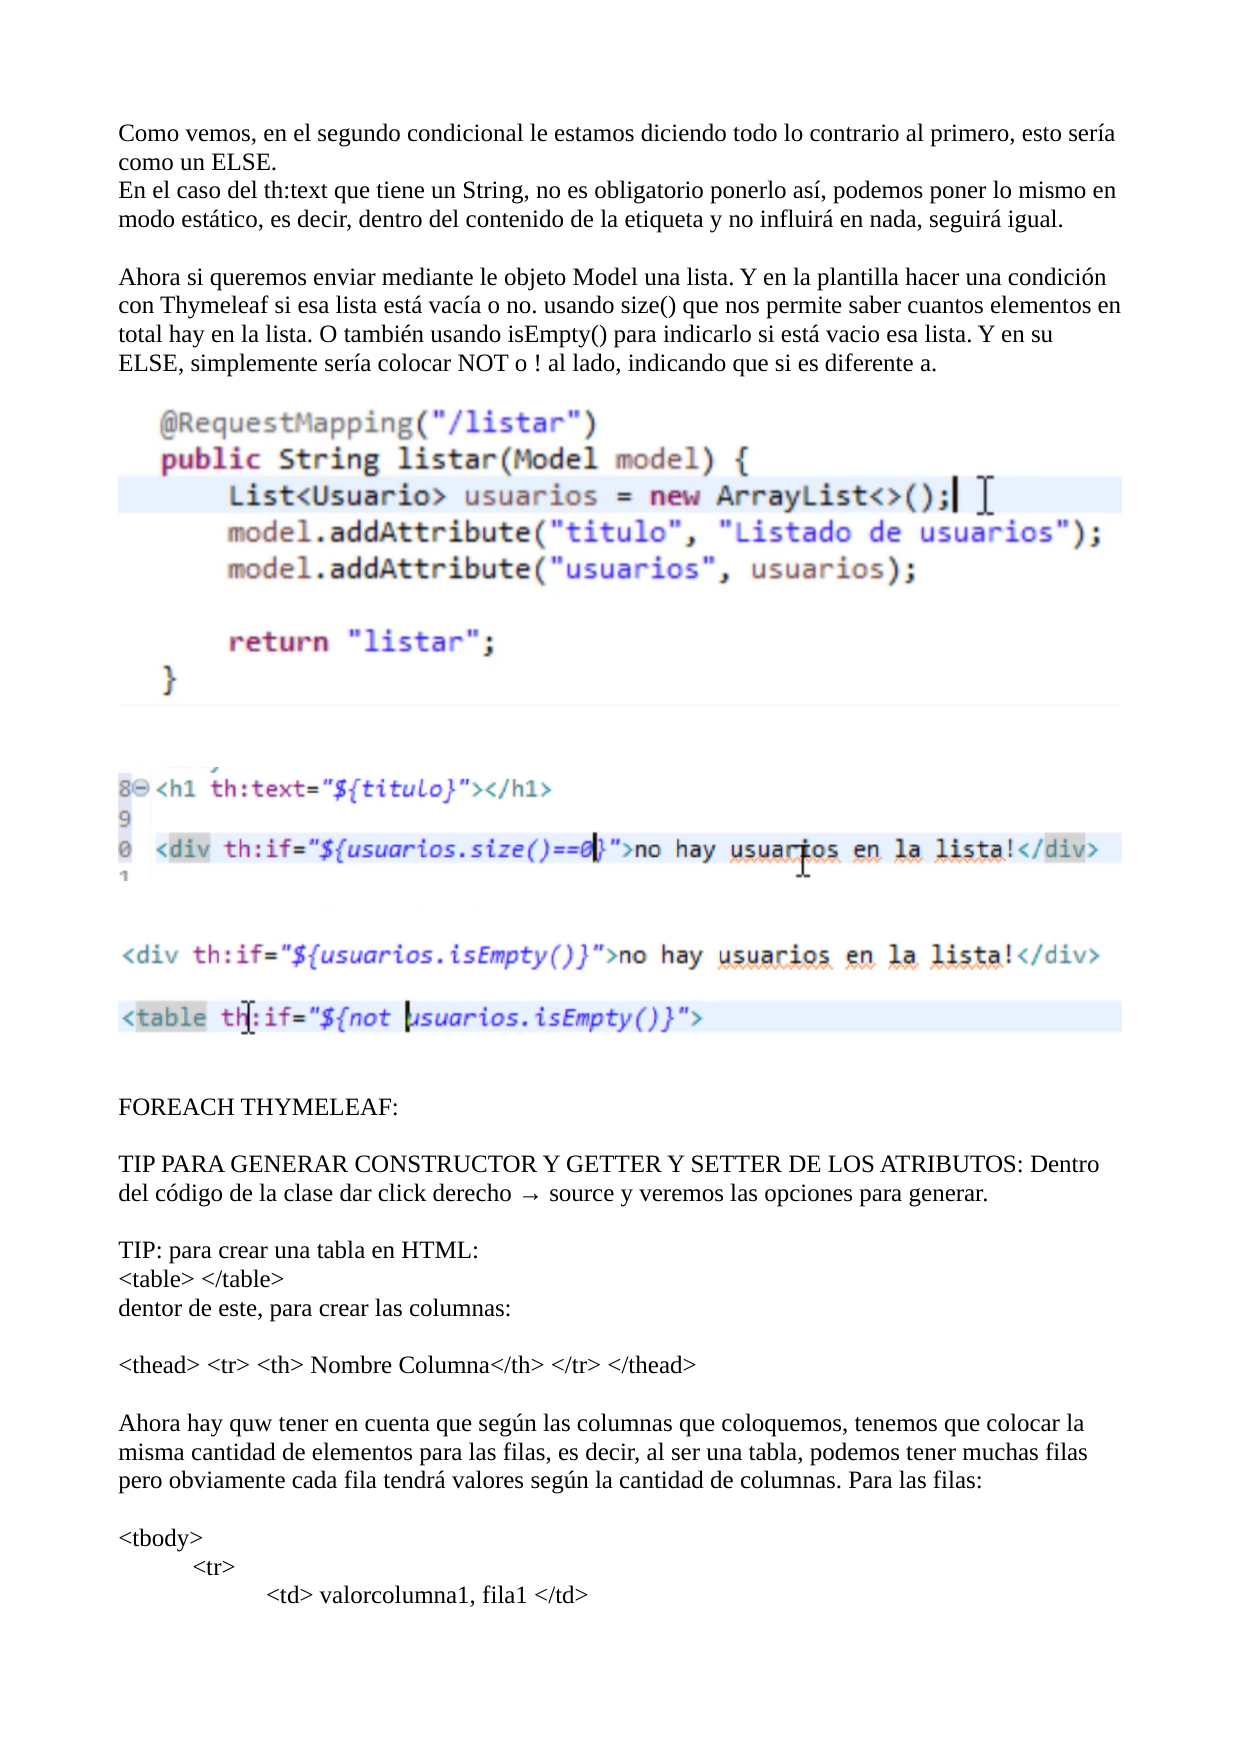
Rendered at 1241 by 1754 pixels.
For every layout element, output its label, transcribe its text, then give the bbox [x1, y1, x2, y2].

text <tr> [118, 1552, 1122, 1580]
text <td> valorcolumna1, fila1 </td> [118, 1580, 1122, 1609]
text Ahora si queremos enviar mediante le objeto Model una lista. Y en la plantilla hacer una condición con Thymeleaf si esa lista está vacía o no. usando size() que nos permite saber cuantos elementos en total hay en la lista. O también usando isEmpty() para indicarlo si está vacio esa lista. Y en su ELSE, simplemente sería colocar NOT o ! al lado, indicando que si es diferente a. [118, 262, 1122, 377]
text Ahora hay quw tener en cuenta que según las columnas que coloquemos, tenemos que colocar la misma cantidad de elementos para las filas, es decir, al ser una tabla, podemos tener muchas filas pero obviamente cada fila tendrá valores según la cantidad de columnas. Para las filas: [118, 1408, 1122, 1494]
text Como vemos, en el segundo condicional le estamos diciendo todo lo contrario al primero, esto sería como un ELSE. [118, 118, 1122, 176]
text En el caso del th:text que tiene un String, no es obligatorio ponerlo así, podemos poner lo mismo en modo estático, es decir, dentro del contenido de la etiqueta y no influirá en nada, seguirá igual. [118, 176, 1122, 233]
text FOREACH THYMELEAF: [118, 1092, 1122, 1120]
text TIP: para crear una tabla en HTML: [118, 1235, 1122, 1264]
text dentor de este, para crear las columnas: [118, 1293, 1122, 1322]
text <tbody> [118, 1523, 1122, 1552]
text <thead> <tr> <th> Nombre Columna</th> </tr> </thead> [118, 1350, 1122, 1379]
text <table> </table> [118, 1264, 1122, 1293]
text TIP PARA GENERAR CONSTRUCTOR Y GETTER Y SETTER DE LOS ATRIBUTOS: Dentro del código de la clase dar click derecho → source y veremos las opciones para generar. [118, 1149, 1122, 1207]
